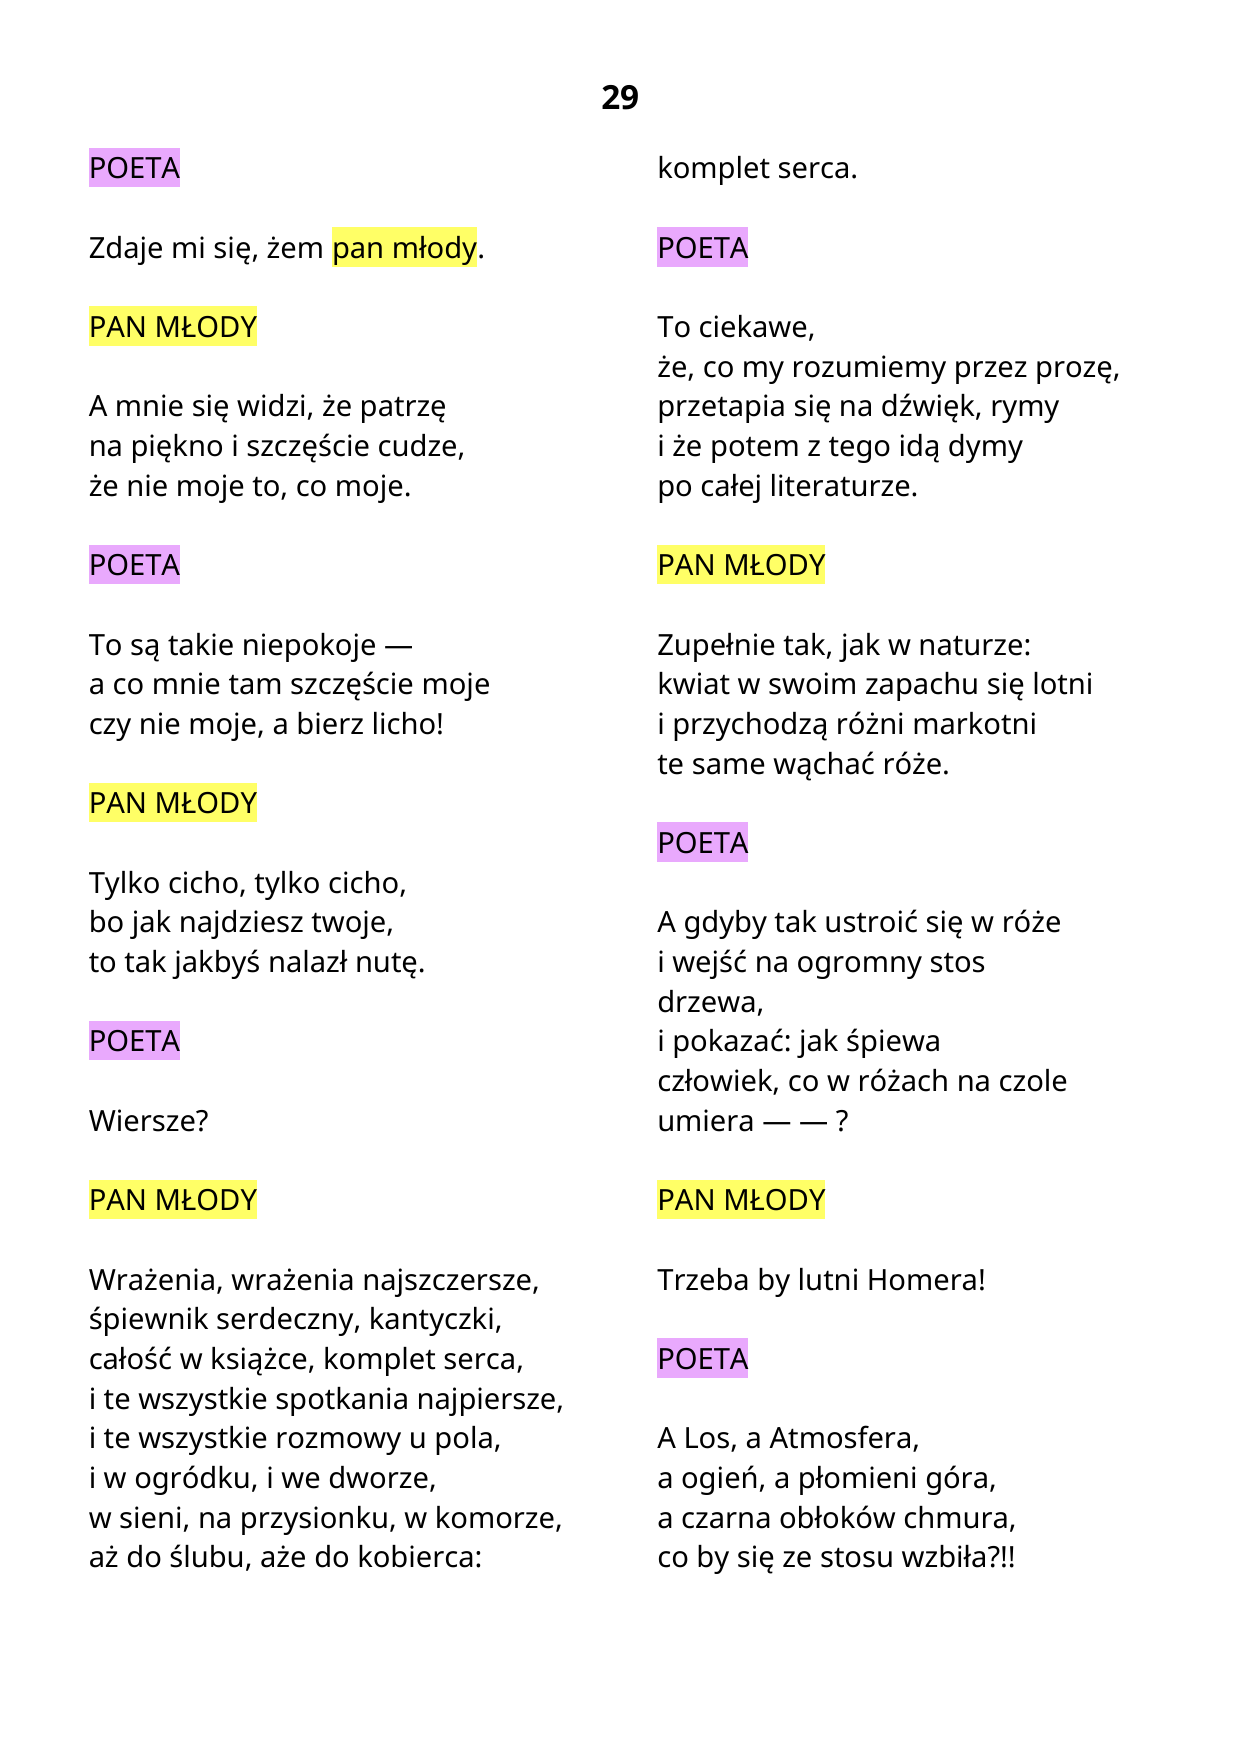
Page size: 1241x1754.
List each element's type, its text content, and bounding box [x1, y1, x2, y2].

text POETA [657, 1338, 1152, 1378]
text i pokazać: jak śpiewa [657, 1021, 1152, 1060]
text POETA [657, 822, 1152, 862]
text aż do ślubu, aże do kobierca: [88, 1537, 583, 1576]
text przetapia się na dźwięk, rymy [657, 386, 1152, 425]
text PAN MŁODY [657, 544, 1152, 584]
text Wiersze? [88, 1100, 583, 1140]
text POETA [88, 148, 583, 187]
text na piękno i szczęście cudze, [88, 425, 583, 465]
text PAN MŁODY [657, 1179, 1152, 1219]
text A mnie się widzi, że patrzę [88, 386, 583, 425]
text w sieni, na przysionku, w komorze, [88, 1497, 583, 1537]
text i te wszystkie rozmowy u pola, [88, 1418, 583, 1457]
text Wrażenia, wrażenia najszczersze, [88, 1259, 583, 1298]
text a ogień, a płomieni góra, [657, 1457, 1152, 1497]
text PAN MŁODY [88, 783, 583, 822]
text śpiewnik serdeczny, kantyczki, [88, 1298, 583, 1338]
text PAN MŁODY [88, 306, 583, 346]
text a czarna obłoków chmura, [657, 1497, 1152, 1537]
text POETA [657, 227, 1152, 267]
text A Los, a Atmosfera, [657, 1418, 1152, 1457]
text To ciekawe, [657, 306, 1152, 346]
text Trzeba by lutni Homera! [657, 1259, 1152, 1298]
text kwiat w swoim zapachu się lotni [657, 663, 1152, 703]
text a co mnie tam szczęście moje [88, 663, 583, 703]
text to tak jakbyś nalazł nutę. [88, 941, 583, 981]
text co by się ze stosu wzbiła?!! [657, 1537, 1152, 1576]
text POETA [88, 1021, 583, 1060]
text A gdyby tak ustroić się w róże [657, 902, 1152, 941]
text i w ogródku, i we dworze, [88, 1457, 583, 1497]
text bo jak najdziesz twoje, [88, 902, 583, 941]
text Zupełnie tak, jak w naturze: [657, 624, 1152, 663]
text PAN MŁODY [88, 1179, 583, 1219]
text komplet serca. [657, 148, 1152, 187]
text całość w książce, komplet serca, [88, 1338, 583, 1378]
text po całej literaturze. [657, 465, 1152, 505]
text umiera — — ? [657, 1100, 1152, 1140]
text To są takie niepokoje — [88, 624, 583, 663]
text i przychodzą różni markotni [657, 703, 1152, 743]
text i te wszystkie spotkania najpiersze, [88, 1378, 583, 1418]
text i że potem z tego idą dymy [657, 425, 1152, 465]
text drzewa, [657, 981, 1152, 1021]
text te same wąchać róże. [657, 743, 1152, 783]
text Tylko cicho, tylko cicho, [88, 862, 583, 902]
text POETA [88, 544, 583, 584]
text czy nie moje, a bierz licho! [88, 703, 583, 743]
text że, co my rozumiemy przez prozę, [657, 346, 1152, 386]
text i wejść na ogromny stos [657, 941, 1152, 981]
text że nie moje to, co moje. [88, 465, 583, 505]
text Zdaje mi się, żem pan młody. [88, 227, 583, 267]
text człowiek, co w różach na czole [657, 1060, 1152, 1100]
